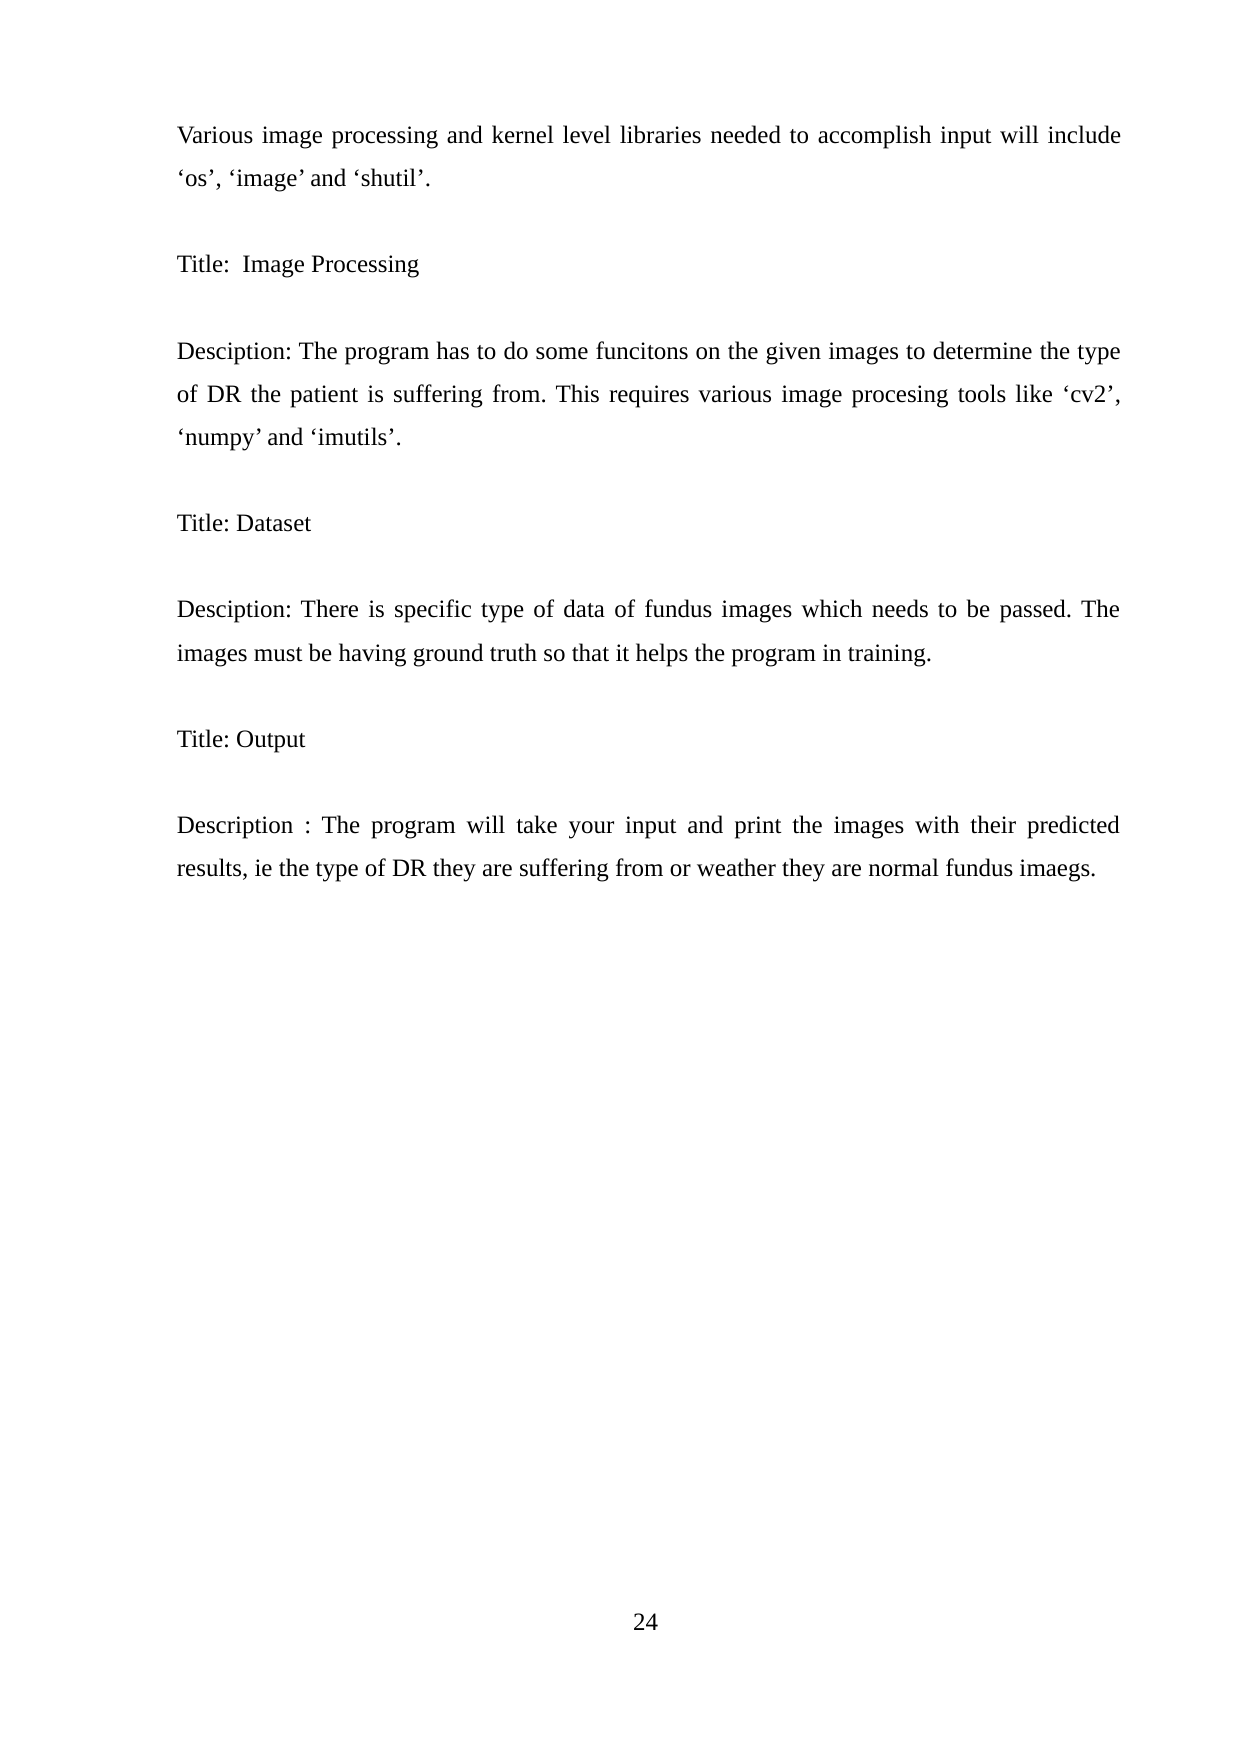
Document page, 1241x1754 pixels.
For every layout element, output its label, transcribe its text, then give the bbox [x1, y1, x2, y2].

text Description : The program will take your input and print the images with their predicted results, ie the type of DR they are suffering from or weather they are normal fundus imaegs. [177, 810, 1122, 882]
text Various image processing and kernel level libraries needed to accomplish input will include ‘os’, ‘image’ and ‘shutil’. [177, 120, 1122, 192]
text Title: Dataset [177, 508, 1122, 537]
text Desciption: The program has to do some funcitons on the given images to determine the type of DR the patient is suffering from. This requires various image procesing tools like ‘cv2’, ‘numpy’ and ‘imutils’. [177, 336, 1122, 451]
text Desciption: There is specific type of data of fundus images which needs to be passed. The images must be having ground truth so that it helps the program in training. [177, 594, 1122, 666]
text Title: Output [177, 724, 1122, 753]
text Title: Image Processing [177, 249, 1122, 278]
